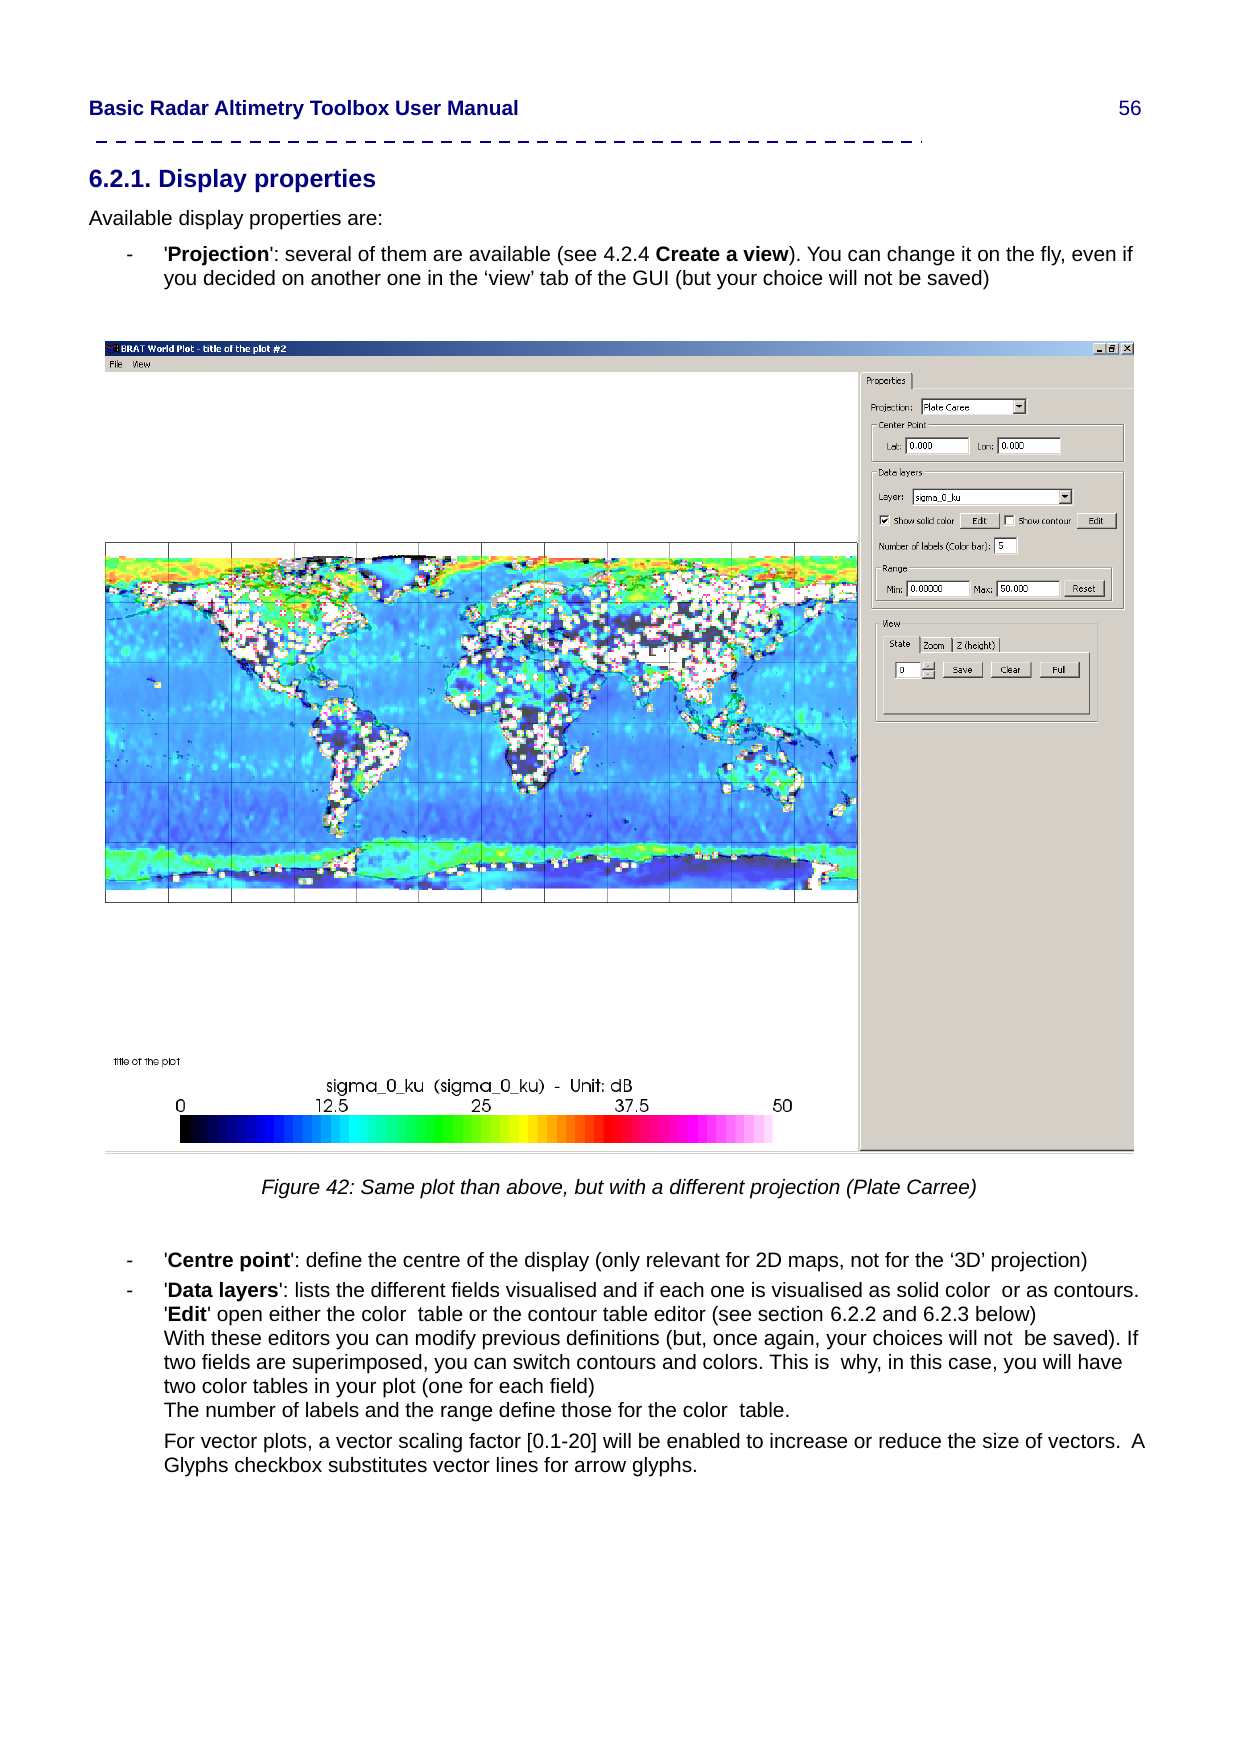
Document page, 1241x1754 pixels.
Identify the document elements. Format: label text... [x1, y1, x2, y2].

list 'Projection': several of them are available (see 4.2.4 Create a view). You can change it on the fly, even if you decided on another one in the ‘view’ tab of the GUI (but your choice will not be saved) [126, 242, 1152, 290]
text Available display properties are: [88, 206, 1152, 229]
list For vector plots, a vector scaling factor [0.1-20] will be enabled to increase or reduce the size of vectors. A Glyphs checkbox substitutes vector lines for arrow glyphs. [126, 1428, 1152, 1476]
text Figure 42: Same plot than above, but with a different projection (Plate Carree) [88, 1175, 1152, 1199]
list 'Centre point': define the centre of the display (only relevant for 2D maps, not for the ‘3D’ projection) [126, 1248, 1152, 1272]
picture [105, 341, 1134, 1154]
subtitle Display properties [88, 164, 1152, 193]
list 'Data layers': lists the different fields visualised and if each one is visualised as solid color or as contours. 'Edit' open either the color table or the contour table editor (see section 6.2.2 and 6.2.3 below) With these editors you can modify previous definitions (but, once again, your choices will not be saved). If two fields are superimposed, you can switch contours and colors. This is why, in this case, you will have two color tables in your plot (one for each field) The number of labels and the range define those for the color table. [126, 1278, 1152, 1422]
